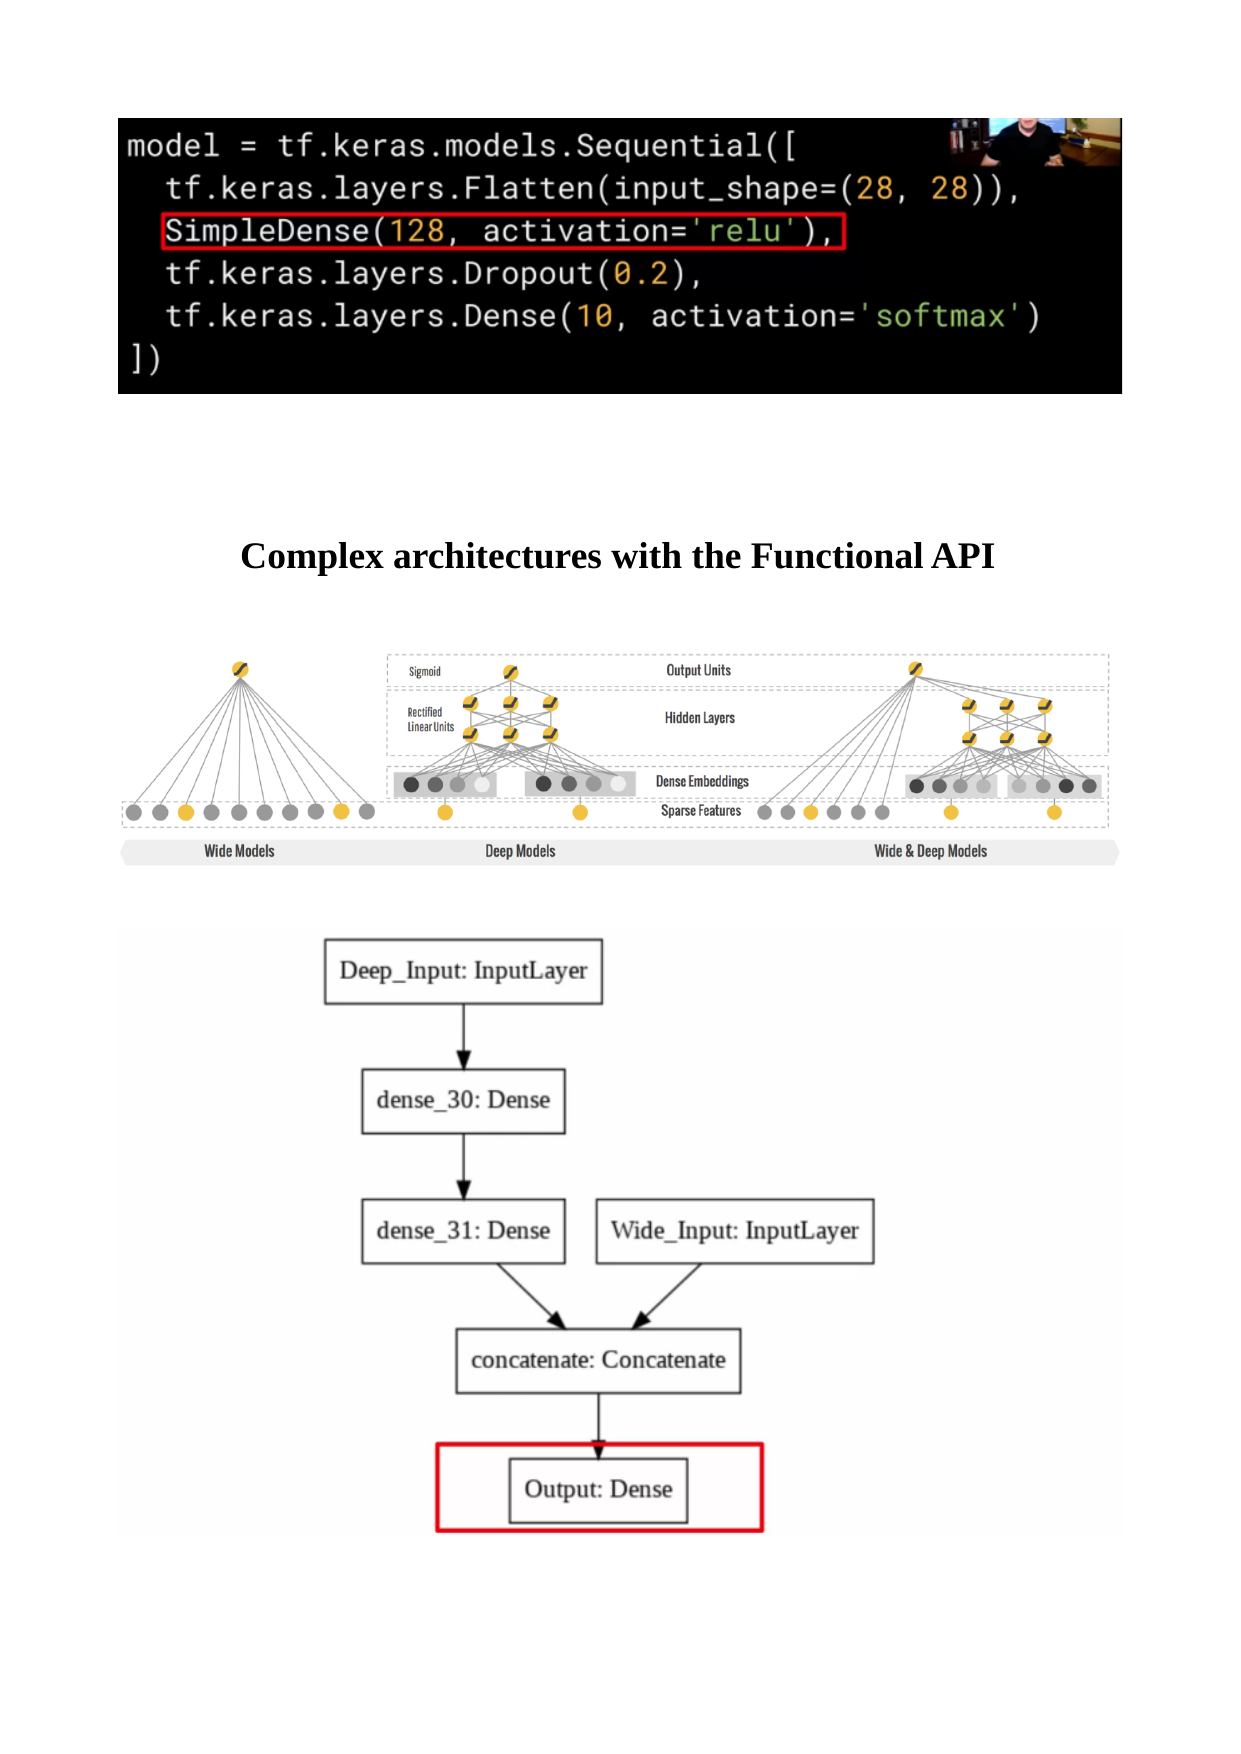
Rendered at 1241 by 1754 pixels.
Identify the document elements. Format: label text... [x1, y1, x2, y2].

subtitle Complex architectures with the Functional API [118, 534, 1122, 577]
picture [118, 928, 1123, 1537]
picture [118, 118, 1123, 394]
picture [118, 647, 1123, 871]
